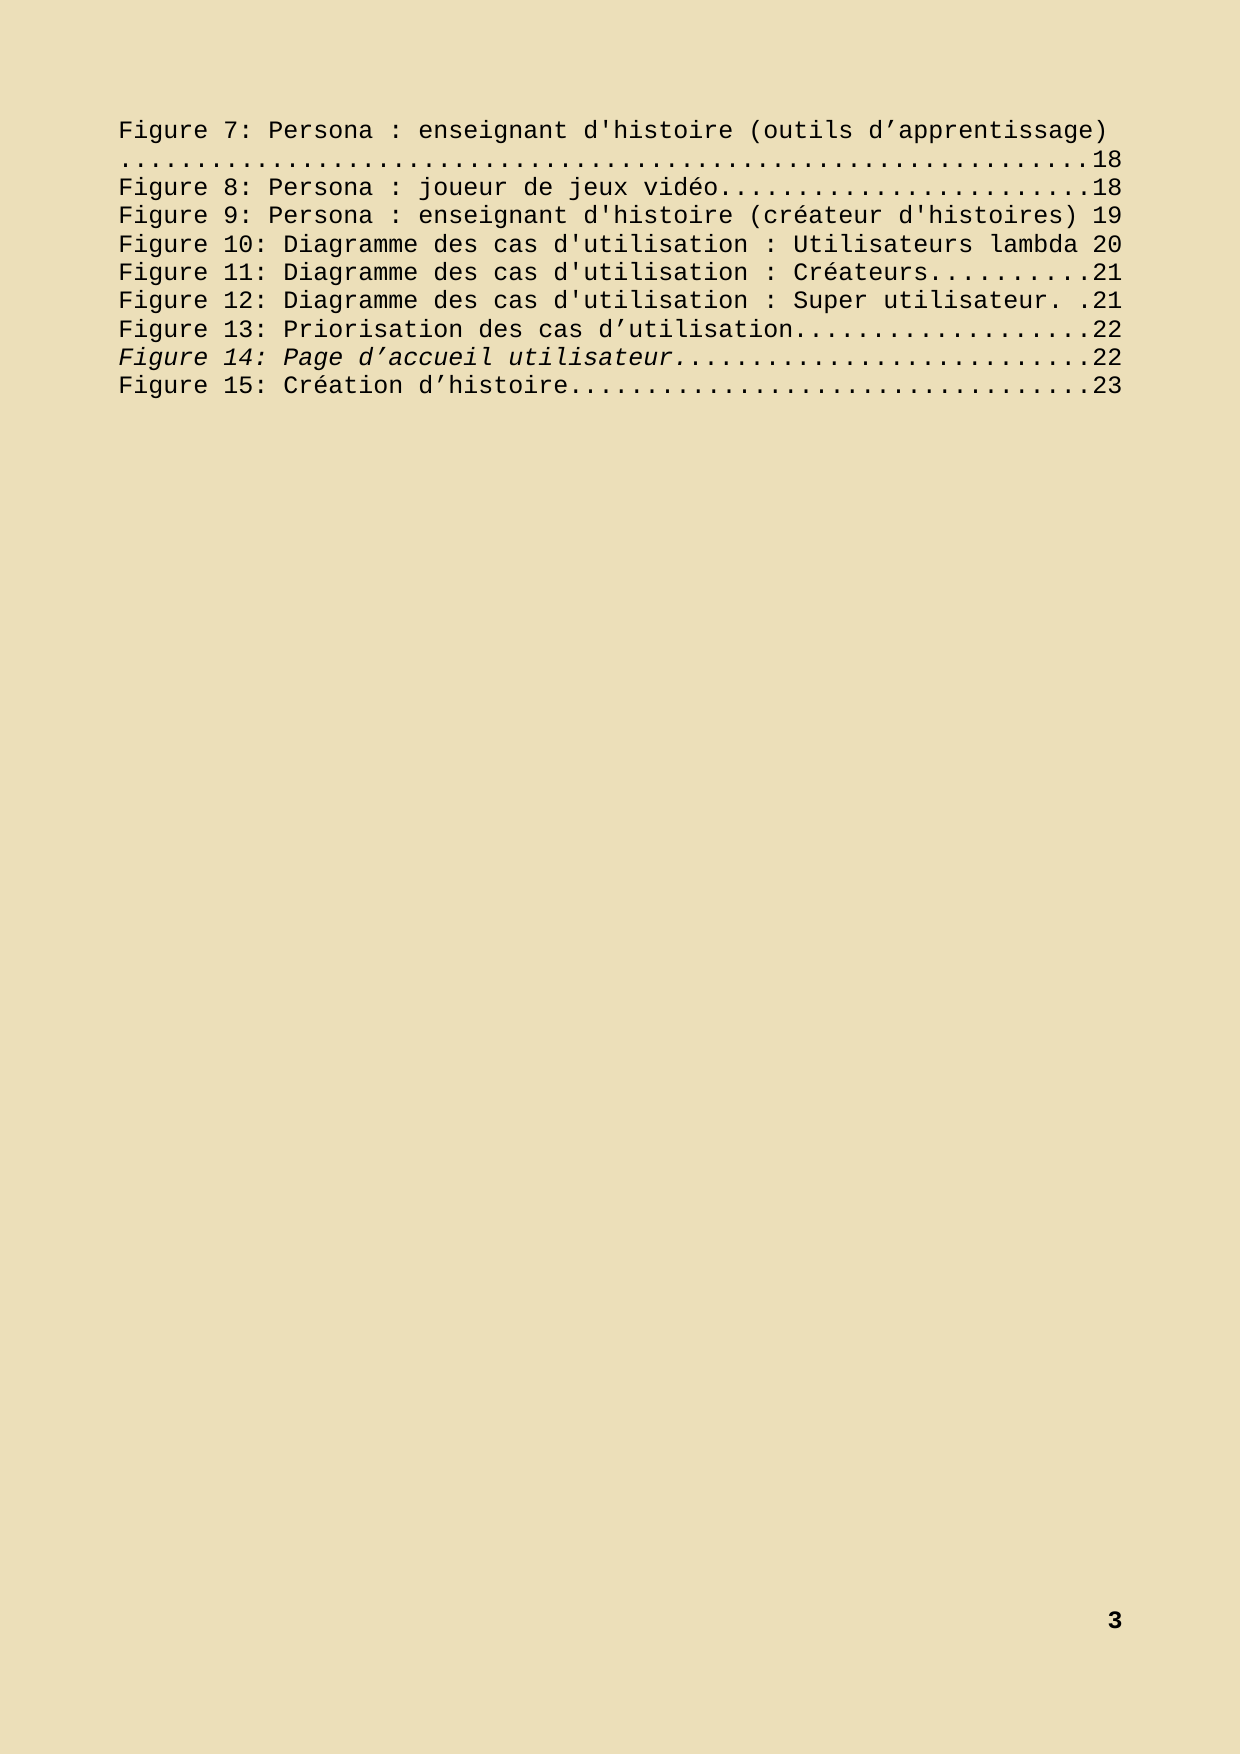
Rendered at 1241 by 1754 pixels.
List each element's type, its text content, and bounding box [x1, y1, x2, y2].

text Figure 8: Persona : joueur de jeux vidéo 18 [118, 175, 1122, 203]
text Figure 14: Page d’accueil utilisateur. 22 [118, 345, 1122, 373]
text Figure 12: Diagramme des cas d'utilisation : Super utilisateur 21 [118, 288, 1122, 316]
text Figure 13: Priorisation des cas d’utilisation 22 [118, 316, 1122, 345]
text Figure 15: Création d’histoire. 23 [118, 373, 1122, 401]
text Figure 7: Persona : enseignant d'histoire (outils d’apprentissage) 18 [118, 118, 1122, 175]
text Figure 10: Diagramme des cas d'utilisation : Utilisateurs lambda 20 [118, 231, 1122, 260]
text Figure 9: Persona : enseignant d'histoire (créateur d'histoires) 19 [118, 203, 1122, 231]
text Figure 11: Diagramme des cas d'utilisation : Créateurs 21 [118, 260, 1122, 288]
